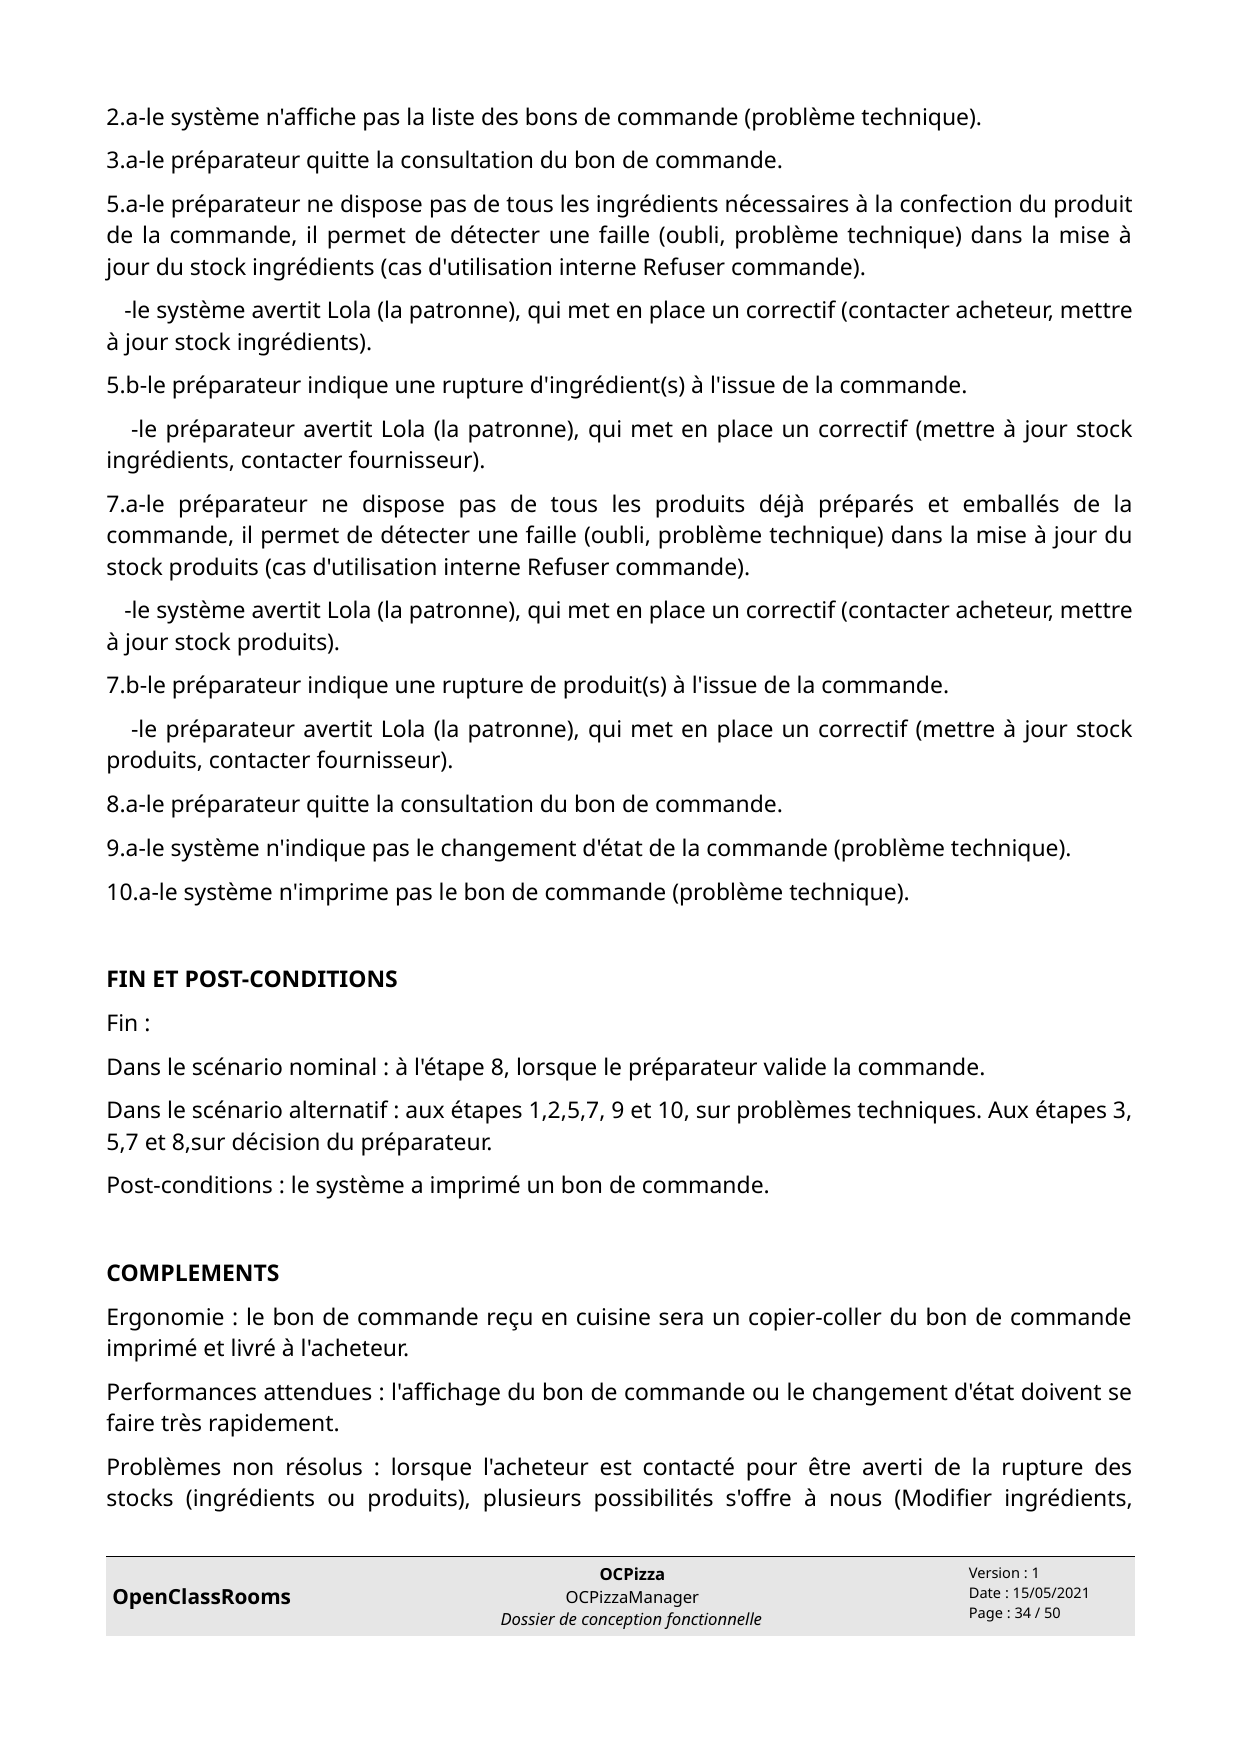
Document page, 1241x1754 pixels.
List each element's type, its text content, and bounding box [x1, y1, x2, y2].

text 3.a-le préparateur quitte la consultation du bon de commande. [106, 144, 1134, 175]
text Post-conditions : le système a imprimé un bon de commande. [106, 1169, 1134, 1200]
text 10.a-le système n'imprime pas le bon de commande (problème technique). [106, 875, 1134, 907]
text Dans le scénario alternatif : aux étapes 1,2,5,7, 9 et 10, sur problèmes techniques. Aux étapes 3, 5,7 et 8,sur décision du préparateur. [106, 1094, 1134, 1157]
text 7.a-le préparateur ne dispose pas de tous les produits déjà préparés et emballés de la commande, il permet de détecter une faille (oubli, problème technique) dans la mise à jour du stock produits (cas d'utilisation interne Refuser commande). [106, 488, 1134, 582]
text Dans le scénario nominal : à l'étape 8, lorsque le préparateur valide la commande. [106, 1050, 1134, 1082]
text 5.b-le préparateur indique une rupture d'ingrédient(s) à l'issue de la commande. [106, 369, 1134, 400]
text 8.a-le préparateur quitte la consultation du bon de commande. [106, 788, 1134, 819]
text -le préparateur avertit Lola (la patronne), qui met en place un correctif (mettre à jour stock produits, contacter fournisseur). [106, 713, 1134, 775]
text Problèmes non résolus : lorsque l'acheteur est contacté pour être averti de la rupture des stocks (ingrédients ou produits), plusieurs possibilités s'offre à nous (Modifier ingrédients, [106, 1450, 1134, 1513]
text Fin : [106, 1007, 1134, 1038]
text FIN ET POST-CONDITIONS [106, 963, 1134, 994]
text 5.a-le préparateur ne dispose pas de tous les ingrédients nécessaires à la confection du produit de la commande, il permet de détecter une faille (oubli, problème technique) dans la mise à jour du stock ingrédients (cas d'utilisation interne Refuser commande). [106, 188, 1134, 282]
text -le système avertit Lola (la patronne), qui met en place un correctif (contacter acheteur, mettre à jour stock produits). [106, 594, 1134, 657]
text COMPLEMENTS [106, 1257, 1134, 1288]
text 9.a-le système n'indique pas le changement d'état de la commande (problème technique). [106, 832, 1134, 863]
text 2.a-le système n'affiche pas la liste des bons de commande (problème technique). [106, 100, 1134, 132]
text Ergonomie : le bon de commande reçu en cuisine sera un copier-coller du bon de commande imprimé et livré à l'acheteur. [106, 1300, 1134, 1363]
text -le préparateur avertit Lola (la patronne), qui met en place un correctif (mettre à jour stock ingrédients, contacter fournisseur). [106, 413, 1134, 475]
text Performances attendues : l'affichage du bon de commande ou le changement d'état doivent se faire très rapidement. [106, 1375, 1134, 1438]
text 7.b-le préparateur indique une rupture de produit(s) à l'issue de la commande. [106, 669, 1134, 700]
text -le système avertit Lola (la patronne), qui met en place un correctif (contacter acheteur, mettre à jour stock ingrédients). [106, 294, 1134, 357]
